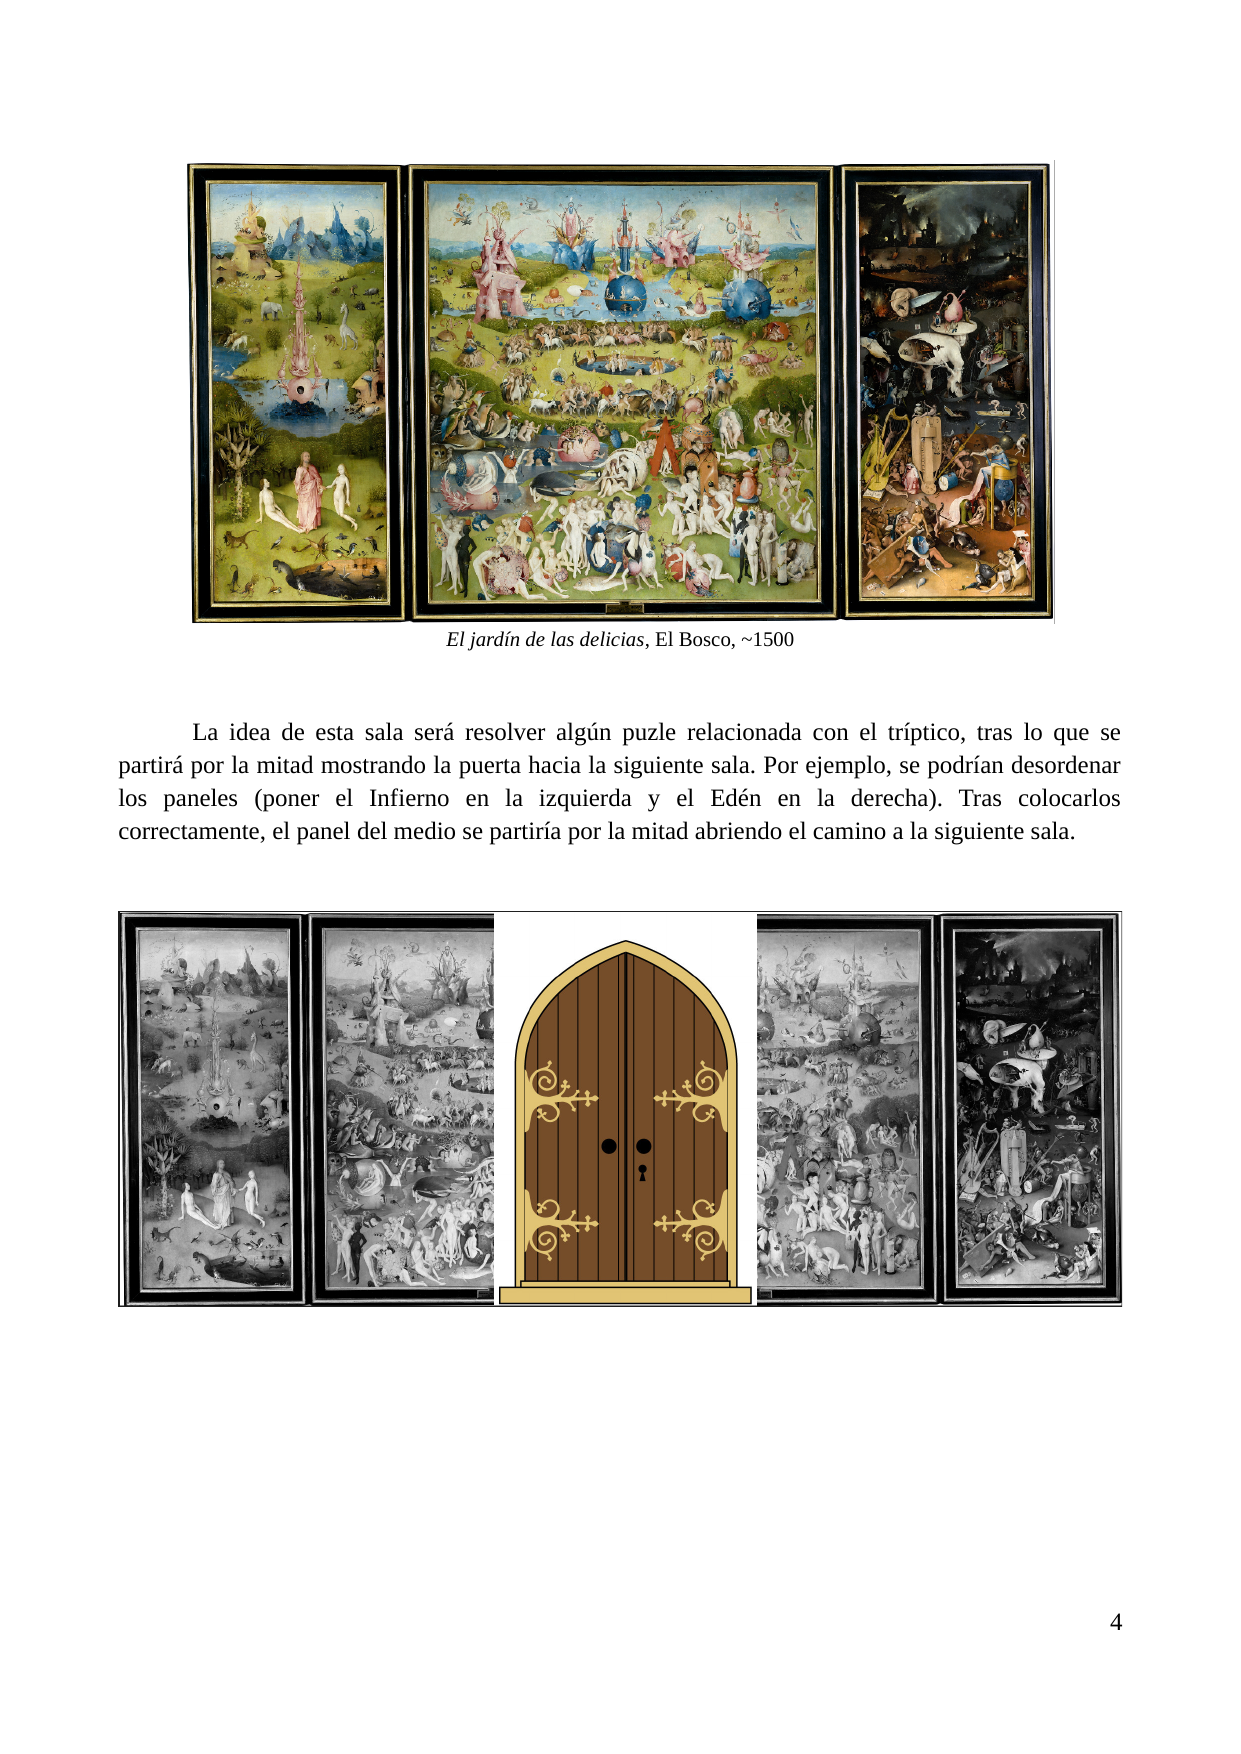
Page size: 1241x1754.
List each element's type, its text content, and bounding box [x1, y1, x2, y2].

text La idea de esta sala será resolver algún puzle relacionada con el tríptico, tras lo que se partirá por la mitad mostrando la puerta hacia la siguiente sala. Por ejemplo, se podrían desordenar los paneles (poner el Infierno en la izquierda y el Edén en la derecha). Tras colocarlos correctamente, el panel del medio se partiría por la mitad abriendo el camino a la siguiente sala. [118, 717, 1122, 844]
text El jardín de las delicias, El Bosco, ~1500 [118, 160, 1122, 651]
picture [118, 911, 1123, 1307]
picture [185, 160, 1055, 624]
